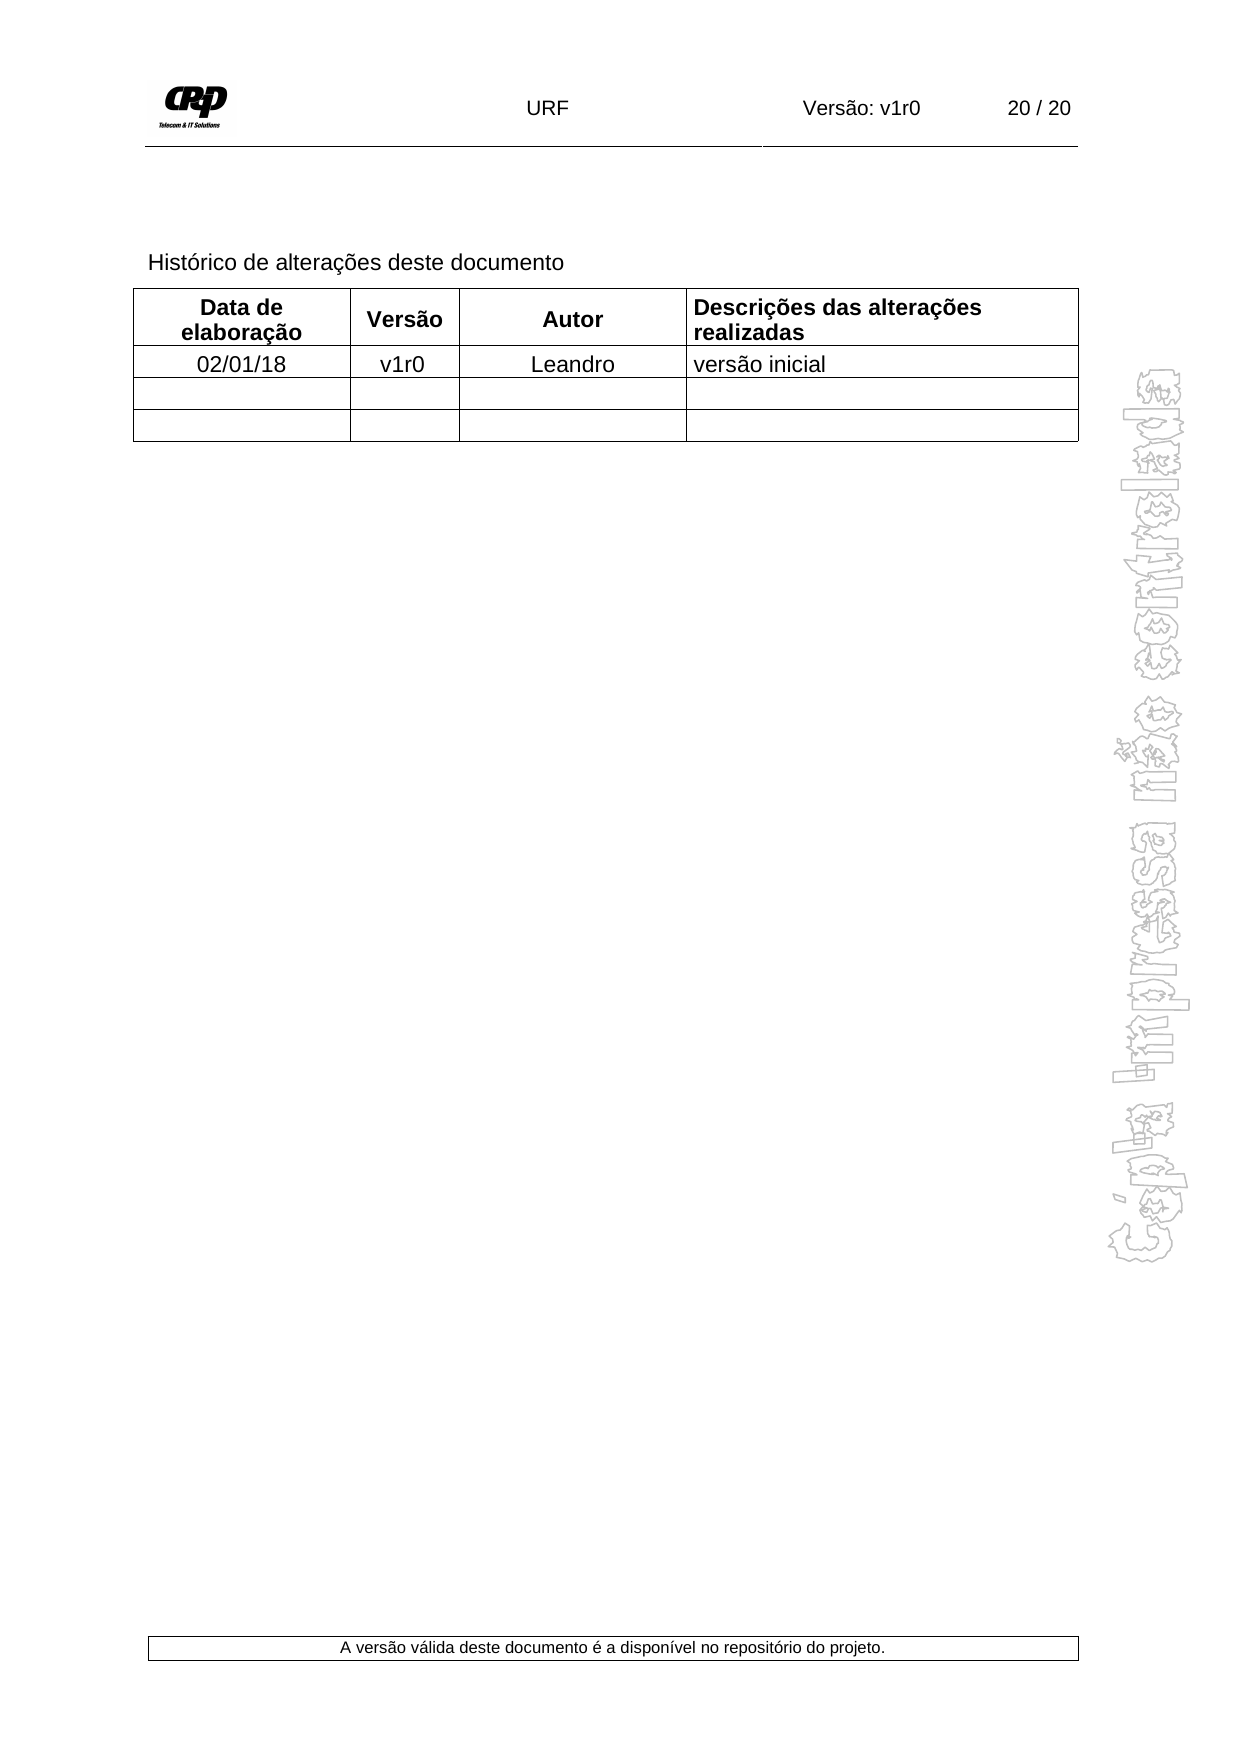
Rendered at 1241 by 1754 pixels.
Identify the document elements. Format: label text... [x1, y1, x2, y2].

table_cell versão inicial [687, 346, 1078, 377]
table_header Descrições das alterações realizadas [687, 289, 1078, 345]
table_cell [687, 378, 1078, 409]
table_header Versão [351, 289, 459, 345]
table_cell [687, 410, 1078, 441]
table_cell Leandro [460, 346, 686, 377]
table_cell 01/02/18 [134, 346, 350, 377]
table_header Data de elaboração [134, 289, 350, 345]
table_cell [134, 378, 350, 409]
table_cell [460, 410, 686, 441]
table_cell [351, 410, 459, 441]
table_header Autor [460, 289, 686, 345]
table_cell [134, 410, 350, 441]
table_cell [351, 378, 459, 409]
picture [147, 80, 237, 137]
table_cell [460, 378, 686, 409]
table_cell v1r0 [351, 346, 459, 377]
